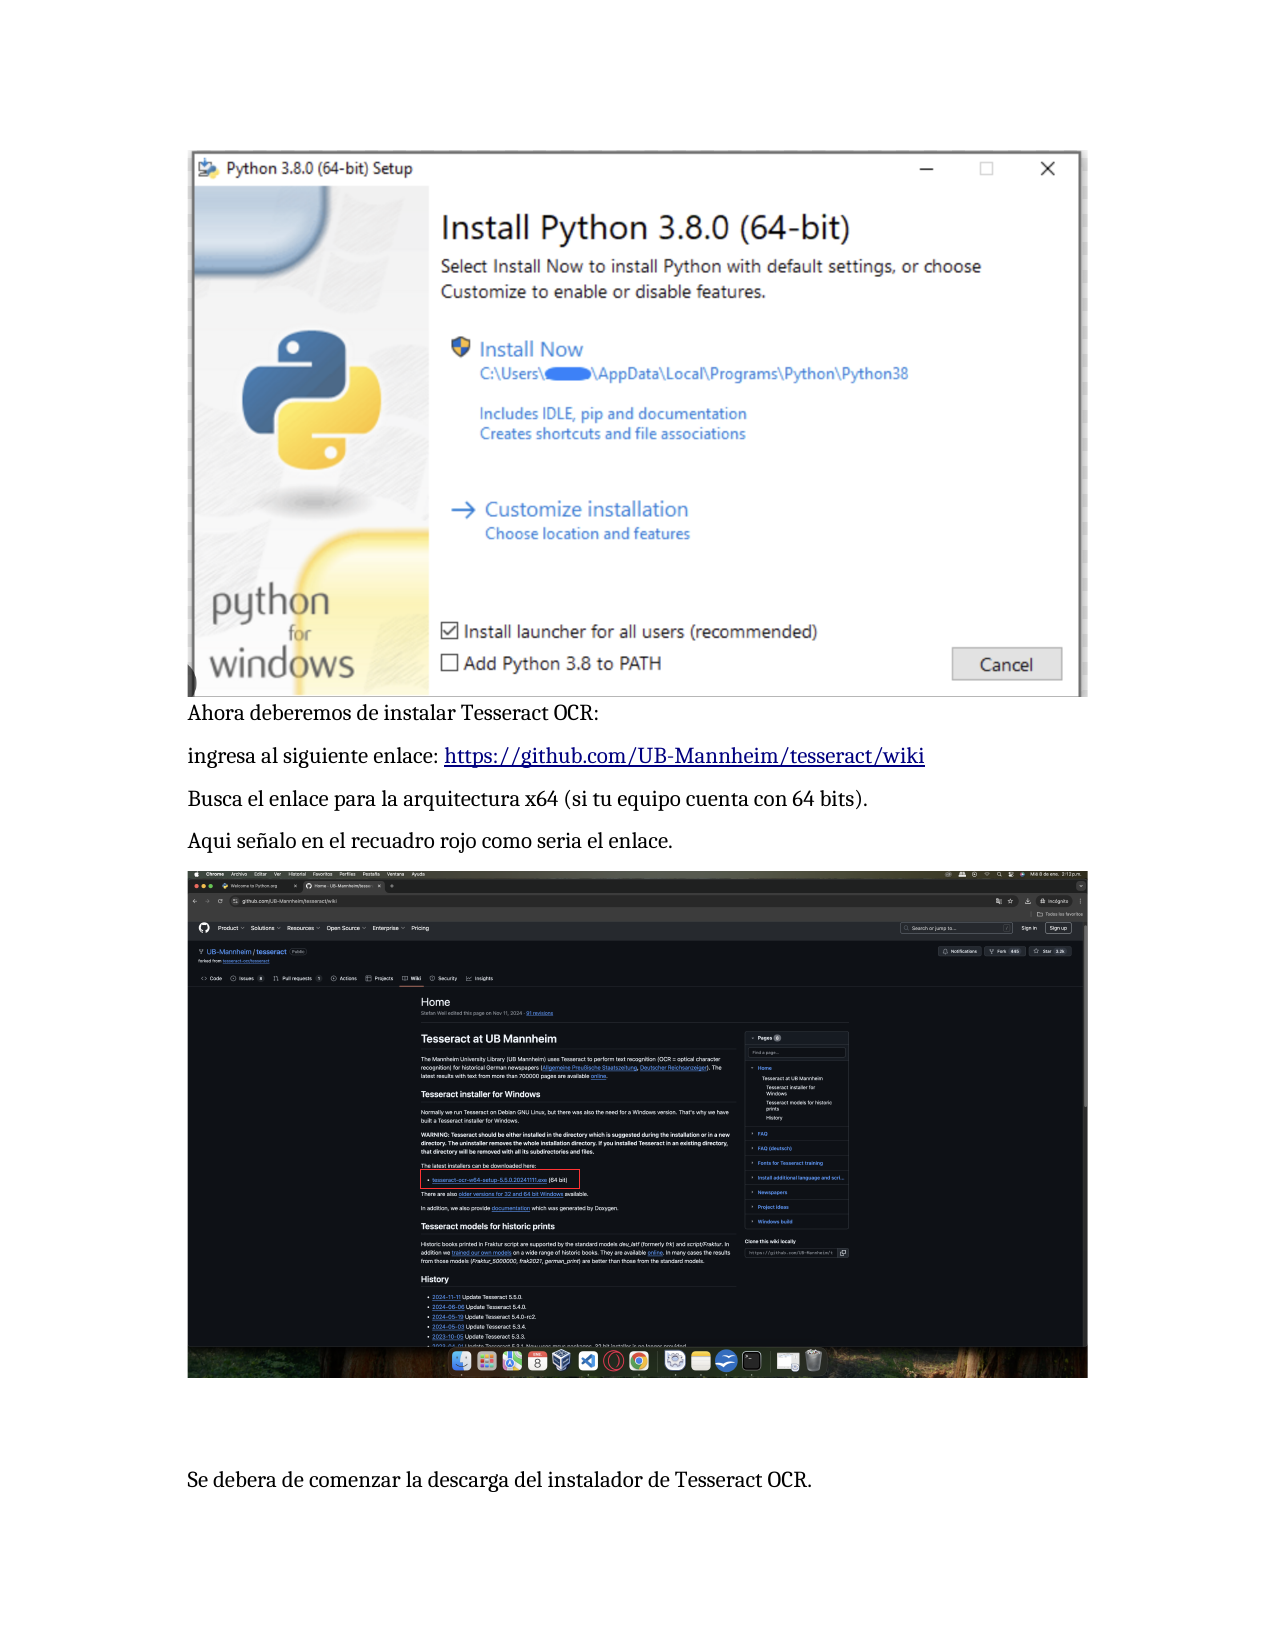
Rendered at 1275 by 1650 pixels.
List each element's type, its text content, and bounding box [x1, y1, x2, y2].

text Ahora deberemos de instalar Tesseract OCR: [187, 697, 1087, 726]
picture [187, 150, 1088, 697]
picture [187, 871, 1088, 1378]
text Aqui señalo en el recuadro rojo como seria el enlace. [187, 828, 1087, 854]
text ingresa al siguiente enlace: https://github.com/UB-Mannheim/tesseract/wiki [187, 743, 1087, 769]
text Busca el enlace para la arquitectura x64 (si tu equipo cuenta con 64 bits). [187, 786, 1087, 812]
text Se debera de comenzar la descarga del instalador de Tesseract OCR. [187, 1466, 1087, 1493]
